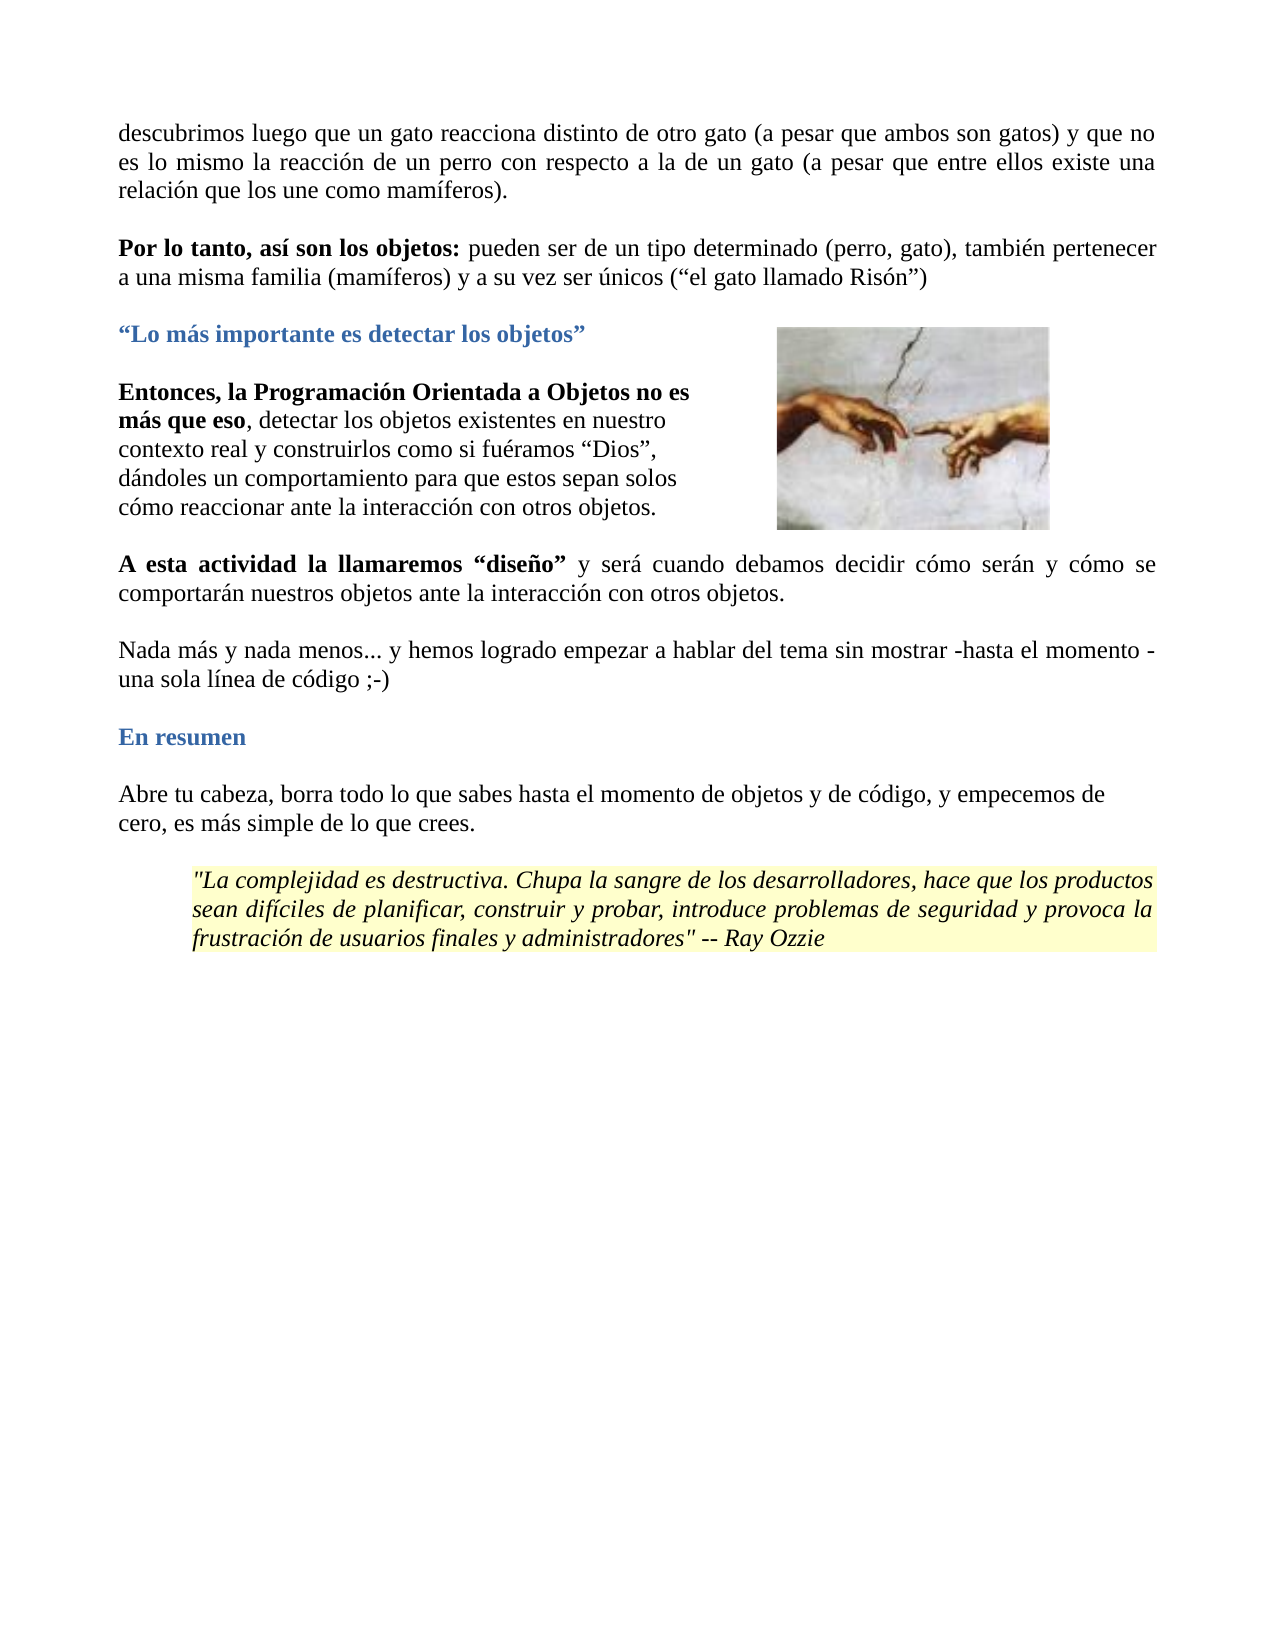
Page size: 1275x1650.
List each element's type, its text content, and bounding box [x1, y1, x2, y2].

text [1050, 377, 1157, 406]
text "La complejidad es destructiva. Chupa la sangre de los desarrolladores, hace que los productos sean difíciles de planificar, construir y probar, introduce problemas de seguridad y provoca la frustración de usuarios finales y administradores" -- Ray Ozzie [192, 866, 1157, 952]
text cómo reaccionar ante la interacción con otros objetos. [118, 492, 776, 521]
text En resumen [118, 722, 1157, 751]
text Abre tu cabeza, borra todo lo que sabes hasta el momento de objetos y de código, y empecemos de [118, 779, 1157, 808]
text contexto real y construirlos como si fuéramos “Dios”, [118, 434, 776, 463]
text Nada más y nada menos... y hemos logrado empezar a hablar del tema sin mostrar -hasta el momento - una sola línea de código ;-) [118, 636, 1157, 693]
text dándoles un comportamiento para que estos sepan solos [118, 463, 776, 492]
text [1050, 492, 1157, 521]
text A esta actividad la llamaremos “diseño” y será cuando debamos decidir cómo serán y cómo se comportarán nuestros objetos ante la interacción con otros objetos. [118, 549, 1157, 607]
text más que eso, detectar los objetos existentes en nuestro [118, 406, 776, 434]
text descubrimos luego que un gato reacciona distinto de otro gato (a pesar que ambos son gatos) y que no es lo mismo la reacción de un perro con respecto a la de un gato (a pesar que entre ellos existe una relación que los une como mamíferos). [118, 118, 1157, 204]
text Entonces, la Programación Orientada a Objetos no es [118, 377, 776, 406]
text Por lo tanto, así son los objetos: pueden ser de un tipo determinado (perro, gato), también pertenecer a una misma familia (mamíferos) y a su vez ser únicos (“el gato llamado Risón”) [118, 233, 1157, 291]
text “Lo más importante es detectar los objetos” [118, 319, 1157, 348]
text [1050, 463, 1157, 492]
text [1050, 434, 1157, 463]
picture [776, 327, 1050, 530]
text [1050, 406, 1157, 434]
text cero, es más simple de lo que crees. [118, 808, 1157, 837]
